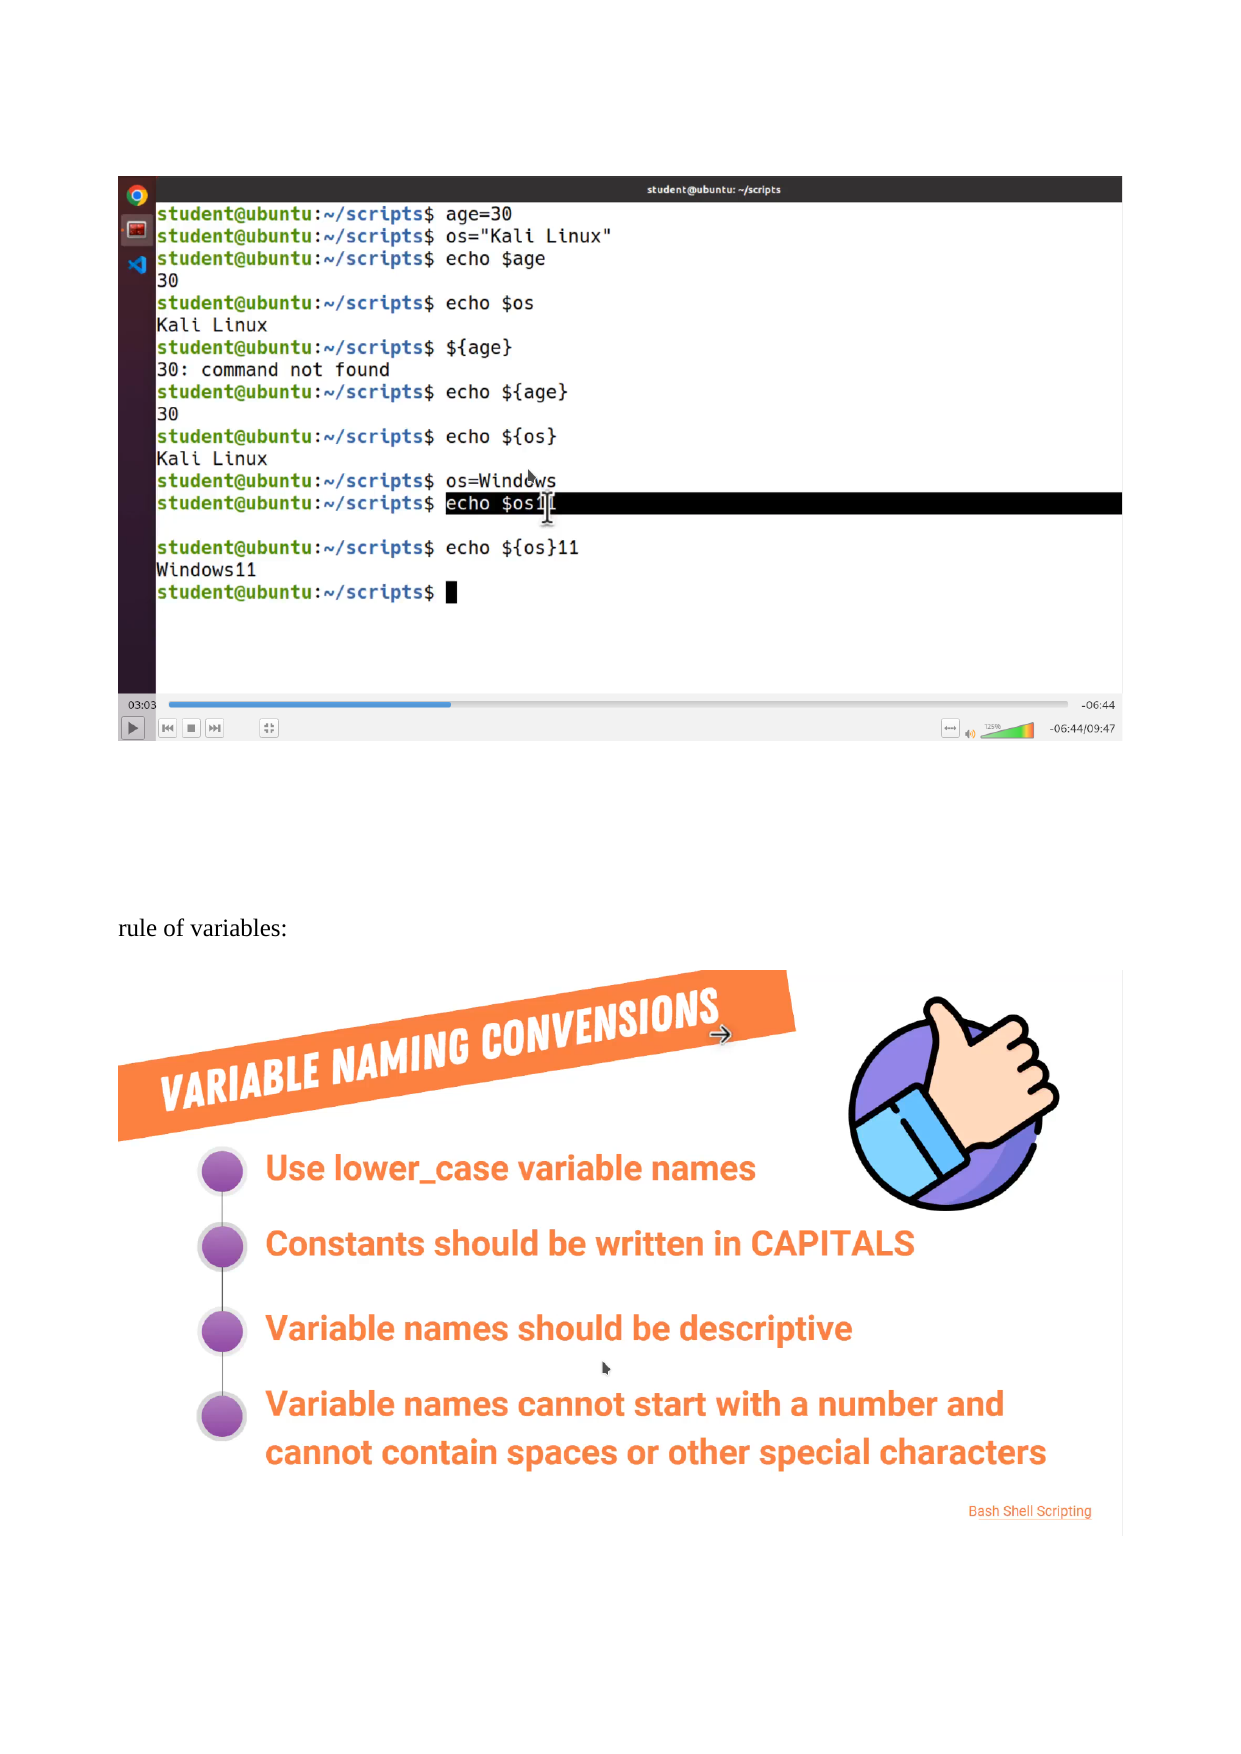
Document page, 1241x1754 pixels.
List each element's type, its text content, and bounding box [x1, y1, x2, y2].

picture [118, 176, 1123, 741]
picture [118, 970, 1123, 1536]
text rule of variables: [118, 913, 1122, 970]
